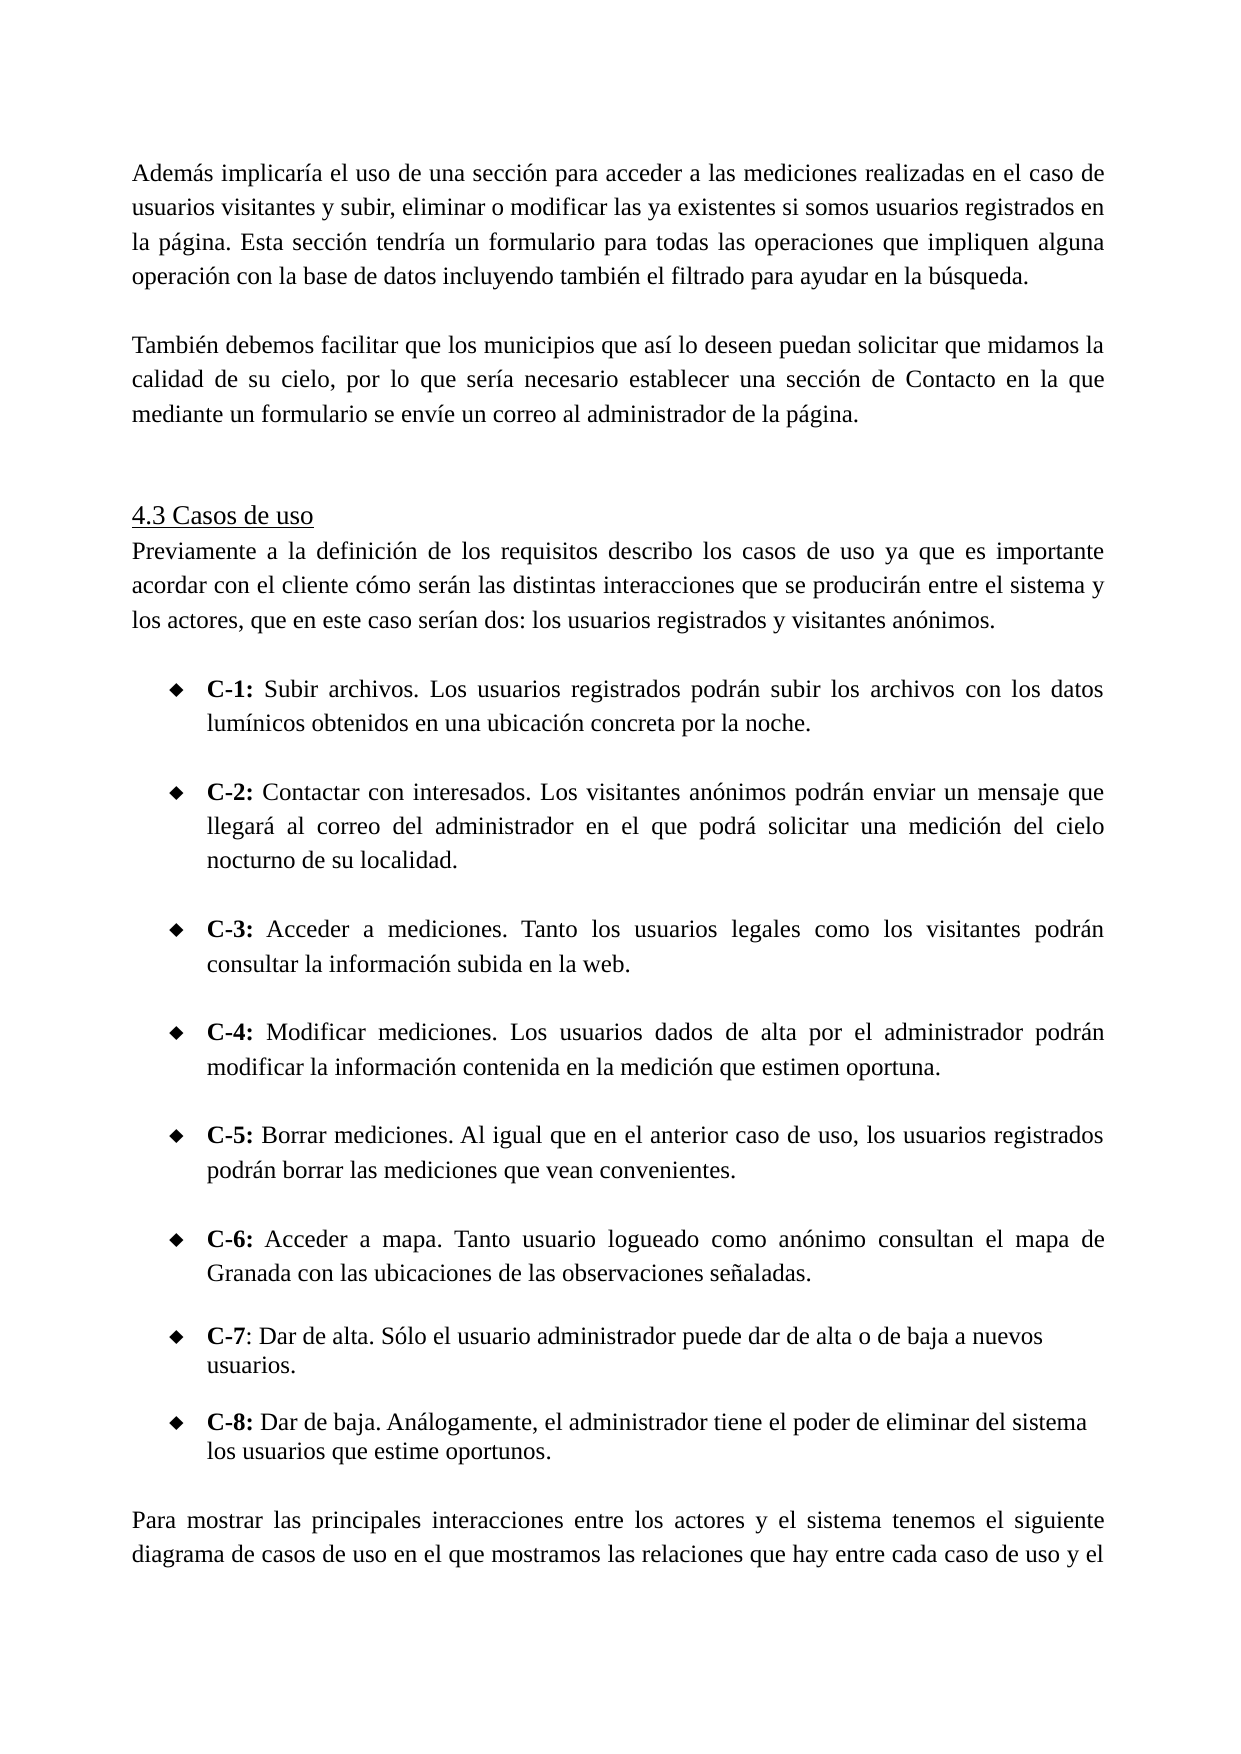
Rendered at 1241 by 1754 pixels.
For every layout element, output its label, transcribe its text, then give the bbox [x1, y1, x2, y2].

list C-6: Acceder a mapa. Tanto usuario logueado como anónimo consultan el mapa de Granada con las ubicaciones de las observaciones señaladas. [169, 1218, 1106, 1287]
text Para mostrar las principales interacciones entre los actores y el sistema tenemos el siguiente diagrama de casos de uso en el que mostramos las relaciones que hay entre cada caso de uso y el [132, 1499, 1106, 1568]
list C-4: Modificar mediciones. Los usuarios dados de alta por el administrador podrán modificar la información contenida en la medición que estimen oportuna. [169, 1012, 1106, 1081]
text Previamente a la definición de los requisitos describo los casos de uso ya que es importante acordar con el cliente cómo serán las distintas interacciones que se producirán entre el sistema y los actores, que en este caso serían dos: los usuarios registrados y visitantes anónimos. [132, 531, 1106, 634]
list C-2: Contactar con interesados. Los visitantes anónimos podrán enviar un mensaje que llegará al correo del administrador en el que podrá solicitar una medición del cielo nocturno de su localidad. [169, 771, 1106, 874]
text Además implicaría el uso de una sección para acceder a las mediciones realizadas en el caso de usuarios visitantes y subir, eliminar o modificar las ya existentes si somos usuarios registrados en la página. Esta sección tendría un formulario para todas las operaciones que impliquen alguna operación con la base de datos incluyendo también el filtrado para ayudar en la búsqueda. [132, 152, 1106, 290]
text También debemos facilitar que los municipios que así lo deseen puedan solicitar que midamos la calidad de su cielo, por lo que sería necesario establecer una sección de Contacto en la que mediante un formulario se envíe un correo al administrador de la página. [132, 324, 1106, 427]
list C-8: Dar de baja. Análogamente, el administrador tiene el poder de eliminar del sistema los usuarios que estime oportunos. [169, 1407, 1106, 1465]
list C-7: Dar de alta. Sólo el usuario administrador puede dar de alta o de baja a nuevos usuarios. [169, 1321, 1106, 1379]
list C-5: Borrar mediciones. Al igual que en el anterior caso de uso, los usuarios registrados podrán borrar las mediciones que vean convenientes. [169, 1115, 1106, 1184]
list C-1: Subir archivos. Los usuarios registrados podrán subir los archivos con los datos lumínicos obtenidos en una ubicación concreta por la noche. [169, 668, 1106, 737]
text 4.3 Casos de uso [132, 496, 1106, 531]
list C-3: Acceder a mediciones. Tanto los usuarios legales como los visitantes podrán consultar la información subida en la web. [169, 909, 1106, 977]
